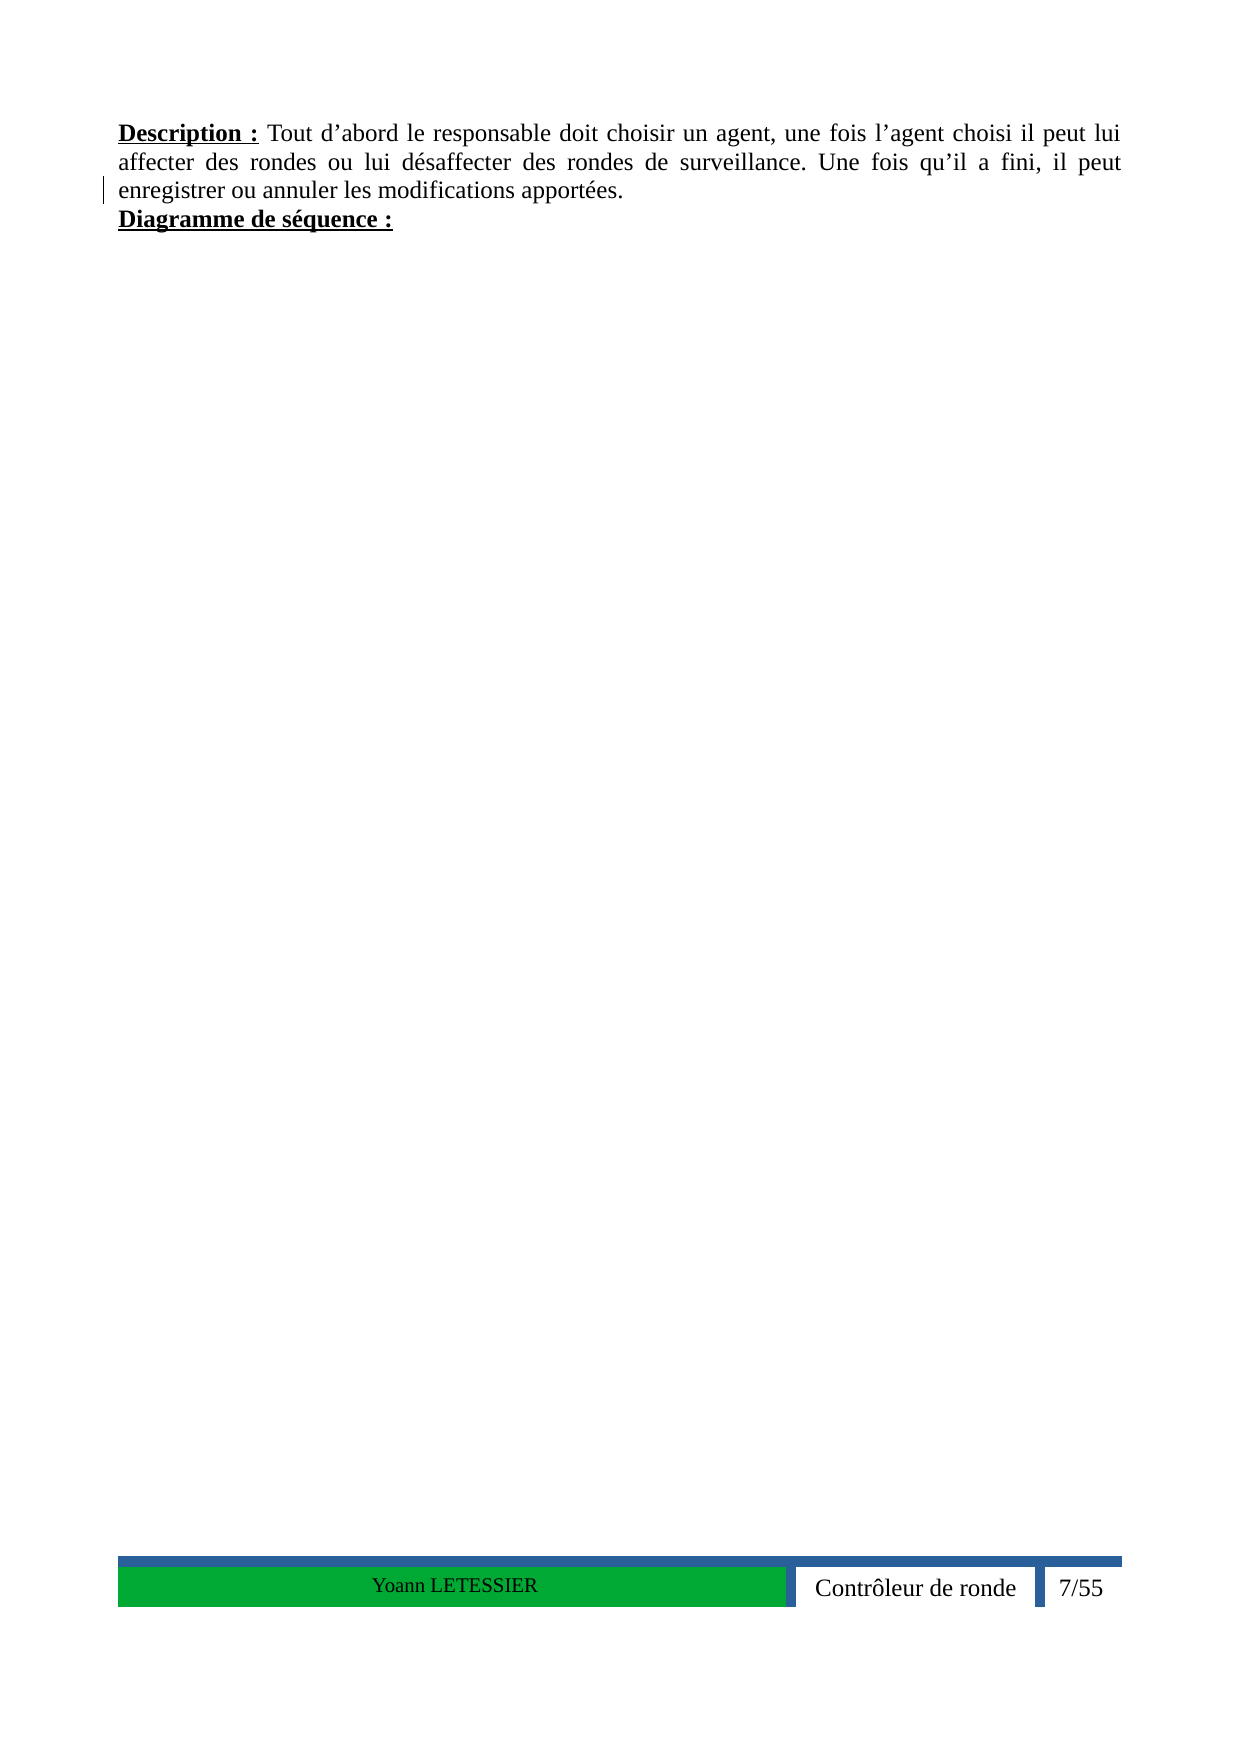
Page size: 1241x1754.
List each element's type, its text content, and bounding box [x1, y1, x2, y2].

text Diagramme de séquence : [118, 204, 1122, 233]
text Description : Tout d’abord le responsable doit choisir un agent, une fois l’agent choisi il peut lui affecter des rondes ou lui désaffecter des rondes de surveillance. Une fois qu’il a fini, il peut enregistrer ou annuler les modifications apportées. [118, 118, 1122, 204]
